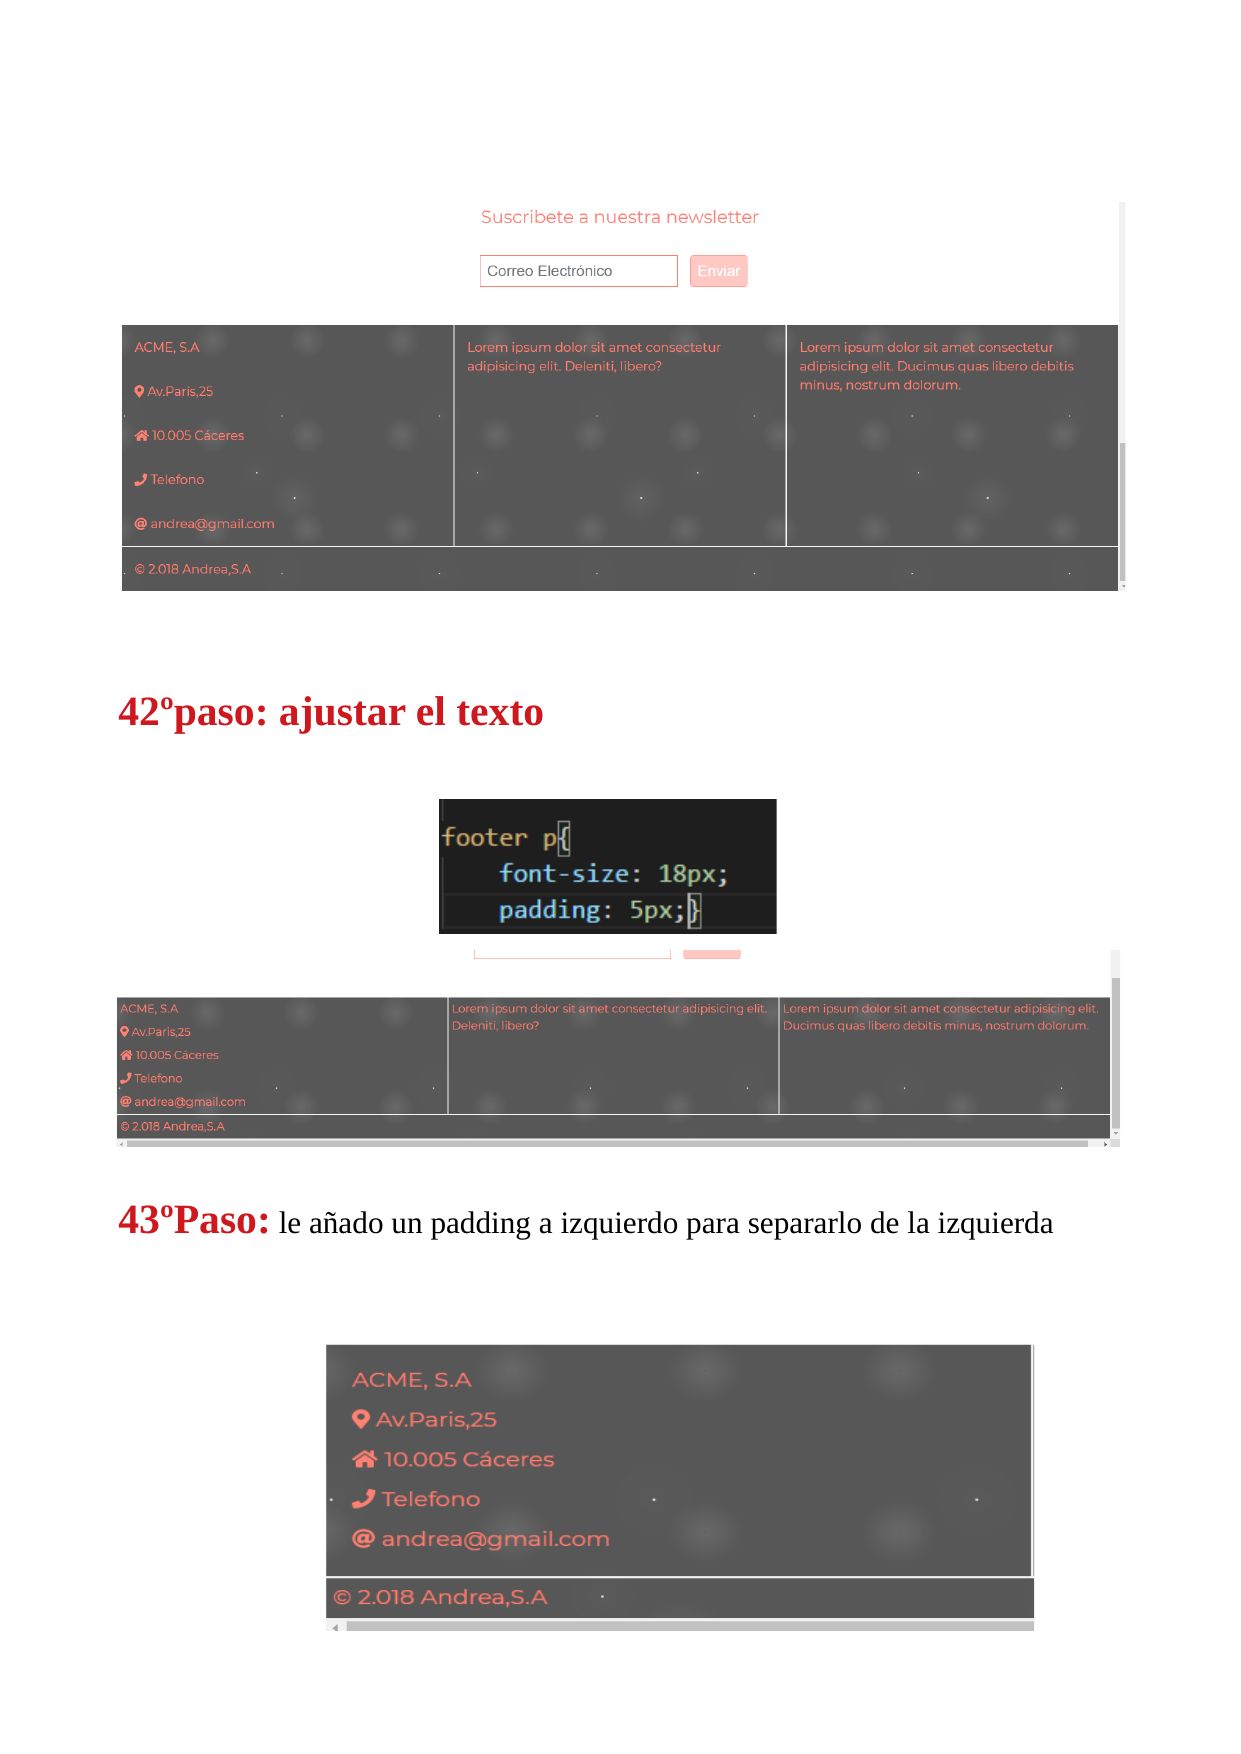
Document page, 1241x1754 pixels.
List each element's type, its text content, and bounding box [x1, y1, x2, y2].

picture [325, 1304, 1035, 1631]
text 42ºpaso: ajustar el texto [118, 687, 1122, 735]
picture [121, 202, 1126, 591]
picture [116, 950, 1121, 1147]
text 43ºPaso: le añado un padding a izquierdo para separarlo de la izquierda [118, 1195, 1122, 1243]
picture [439, 799, 777, 934]
